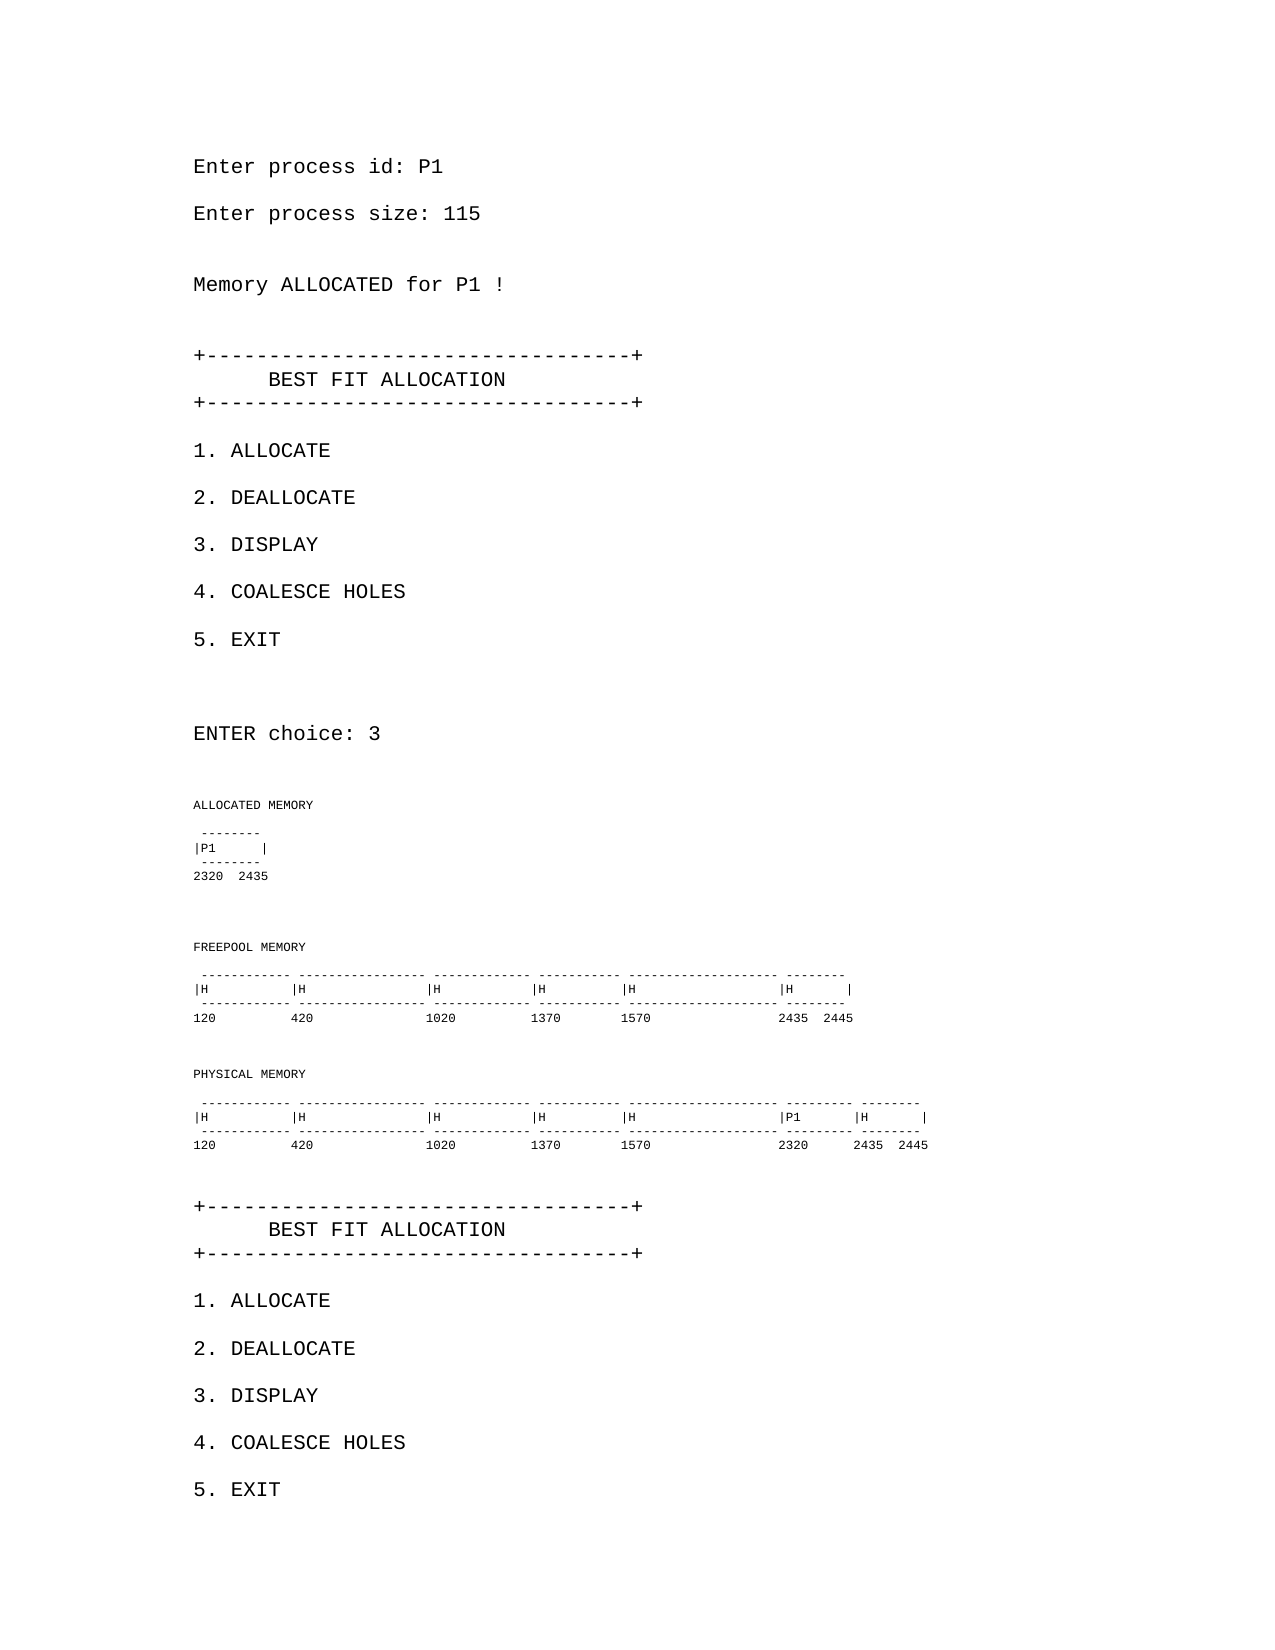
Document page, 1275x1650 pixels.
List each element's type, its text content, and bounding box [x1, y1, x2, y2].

text 2. DEALLOCATE [118, 487, 1157, 511]
text BEST FIT ALLOCATION [118, 369, 1157, 392]
text 120 420 1020 1370 1570 2320 2435 2445 [118, 1139, 1157, 1153]
text ENTER choice: 3 [118, 723, 1157, 747]
text ALLOCATED MEMORY [118, 799, 1157, 813]
text 5. EXIT [118, 1479, 1157, 1503]
text 1. ALLOCATE [118, 1290, 1157, 1314]
text FREEPOOL MEMORY [118, 941, 1157, 955]
text 2320 2435 [118, 870, 1157, 884]
text 3. DISPLAY [118, 1385, 1157, 1408]
text |P1 | [118, 842, 1157, 856]
text +----------------------------------+ [118, 392, 1157, 416]
text 2. DEALLOCATE [118, 1338, 1157, 1361]
text 3. DISPLAY [118, 534, 1157, 558]
text +----------------------------------+ [118, 1243, 1157, 1267]
text PHYSICAL MEMORY [118, 1068, 1157, 1082]
text 5. EXIT [118, 629, 1157, 652]
text Memory ALLOCATED for P1 ! [118, 274, 1157, 298]
text Enter process id: P1 [118, 156, 1157, 179]
text -------- [118, 856, 1157, 870]
text 4. COALESCE HOLES [118, 1432, 1157, 1456]
text ------------ ----------------- ------------- ----------- -------------------- -------- [118, 997, 1157, 1012]
text 1. ALLOCATE [118, 440, 1157, 463]
text Enter process size: 115 [118, 203, 1157, 227]
text -------- [118, 827, 1157, 842]
text |H |H |H |H |H |P1 |H | [118, 1111, 1157, 1125]
text 4. COALESCE HOLES [118, 582, 1157, 605]
text ------------ ----------------- ------------- ----------- -------------------- --------- -------- [118, 1125, 1157, 1139]
text +----------------------------------+ [118, 345, 1157, 369]
text ------------ ----------------- ------------- ----------- -------------------- -------- [118, 969, 1157, 983]
text 120 420 1020 1370 1570 2435 2445 [118, 1012, 1157, 1026]
text ------------ ----------------- ------------- ----------- -------------------- --------- -------- [118, 1097, 1157, 1111]
text |H |H |H |H |H |H | [118, 983, 1157, 997]
text +----------------------------------+ [118, 1196, 1157, 1219]
text BEST FIT ALLOCATION [118, 1219, 1157, 1243]
